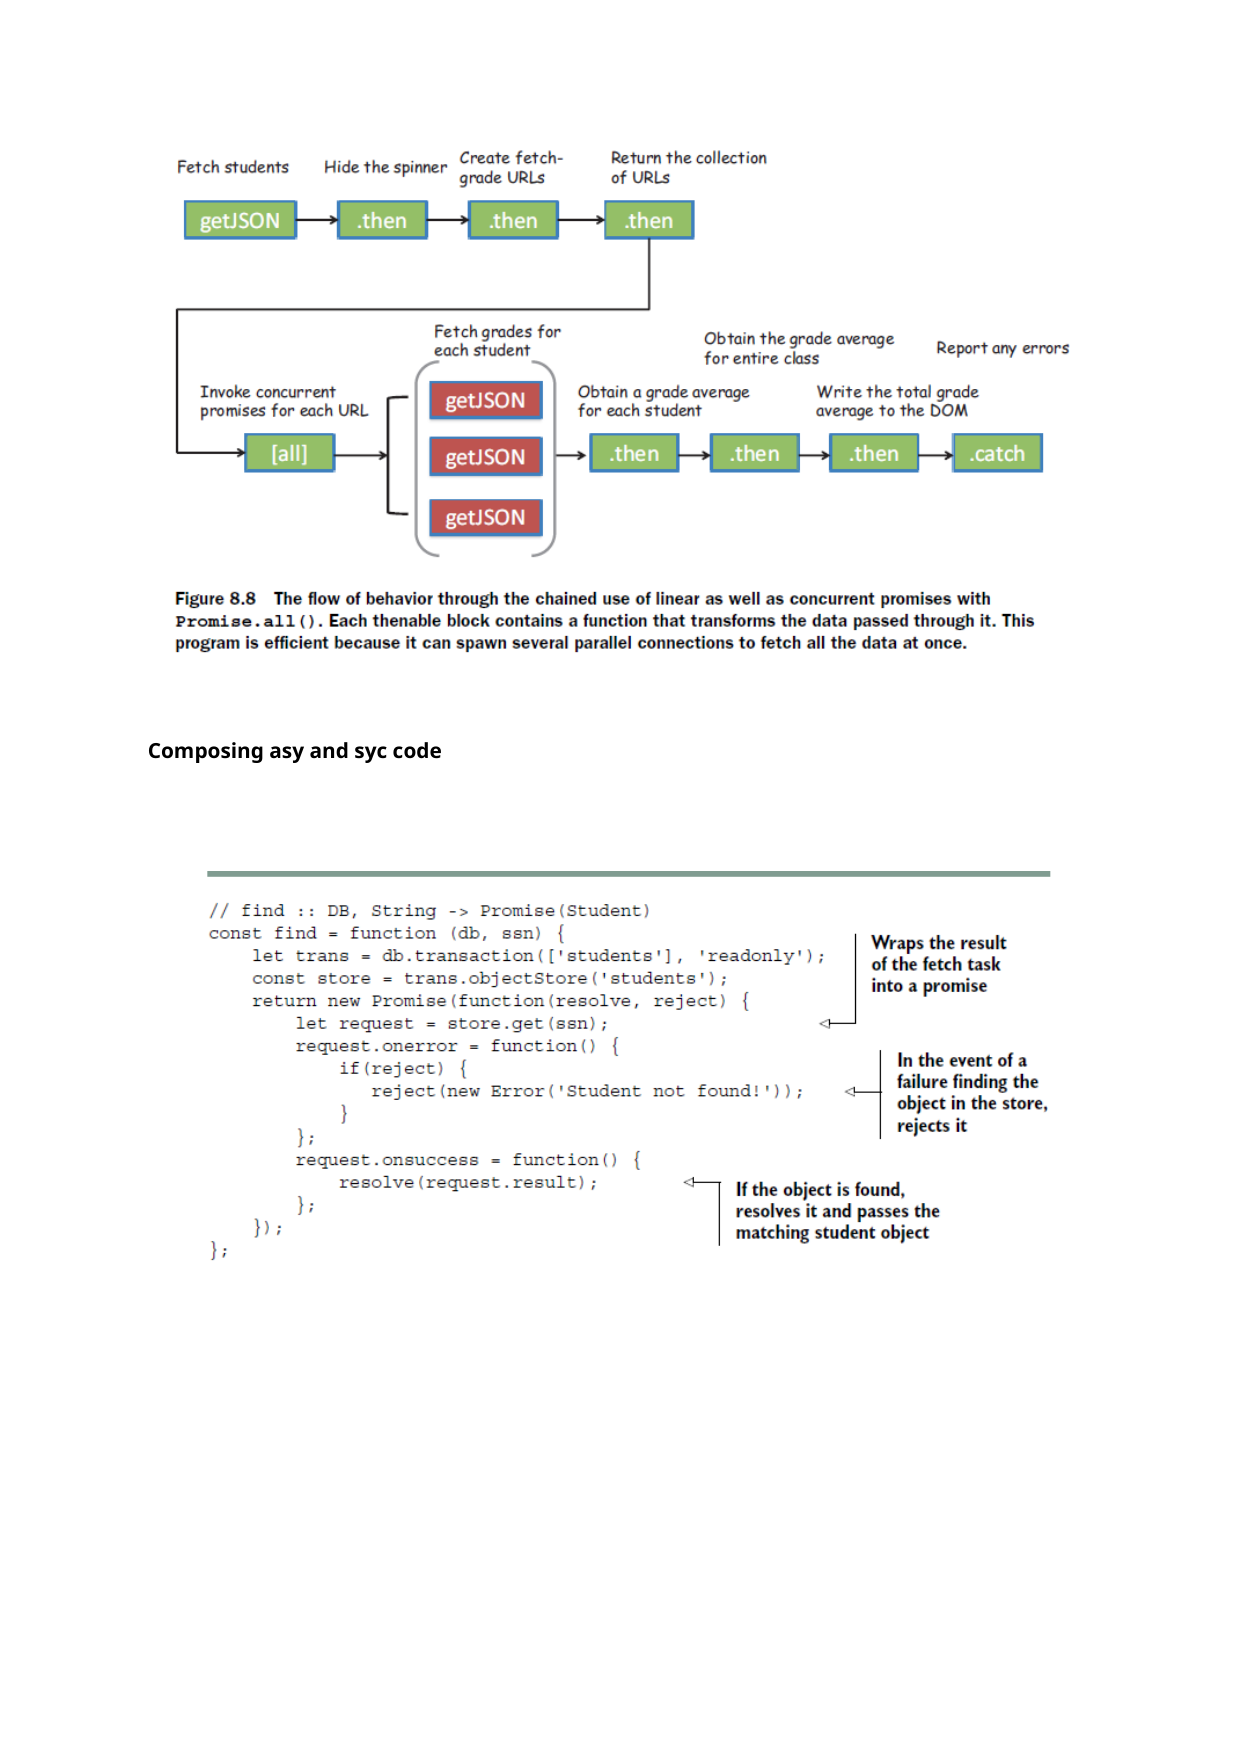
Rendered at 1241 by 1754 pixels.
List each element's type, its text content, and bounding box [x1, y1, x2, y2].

text Composing asy and syc code [148, 737, 1093, 765]
